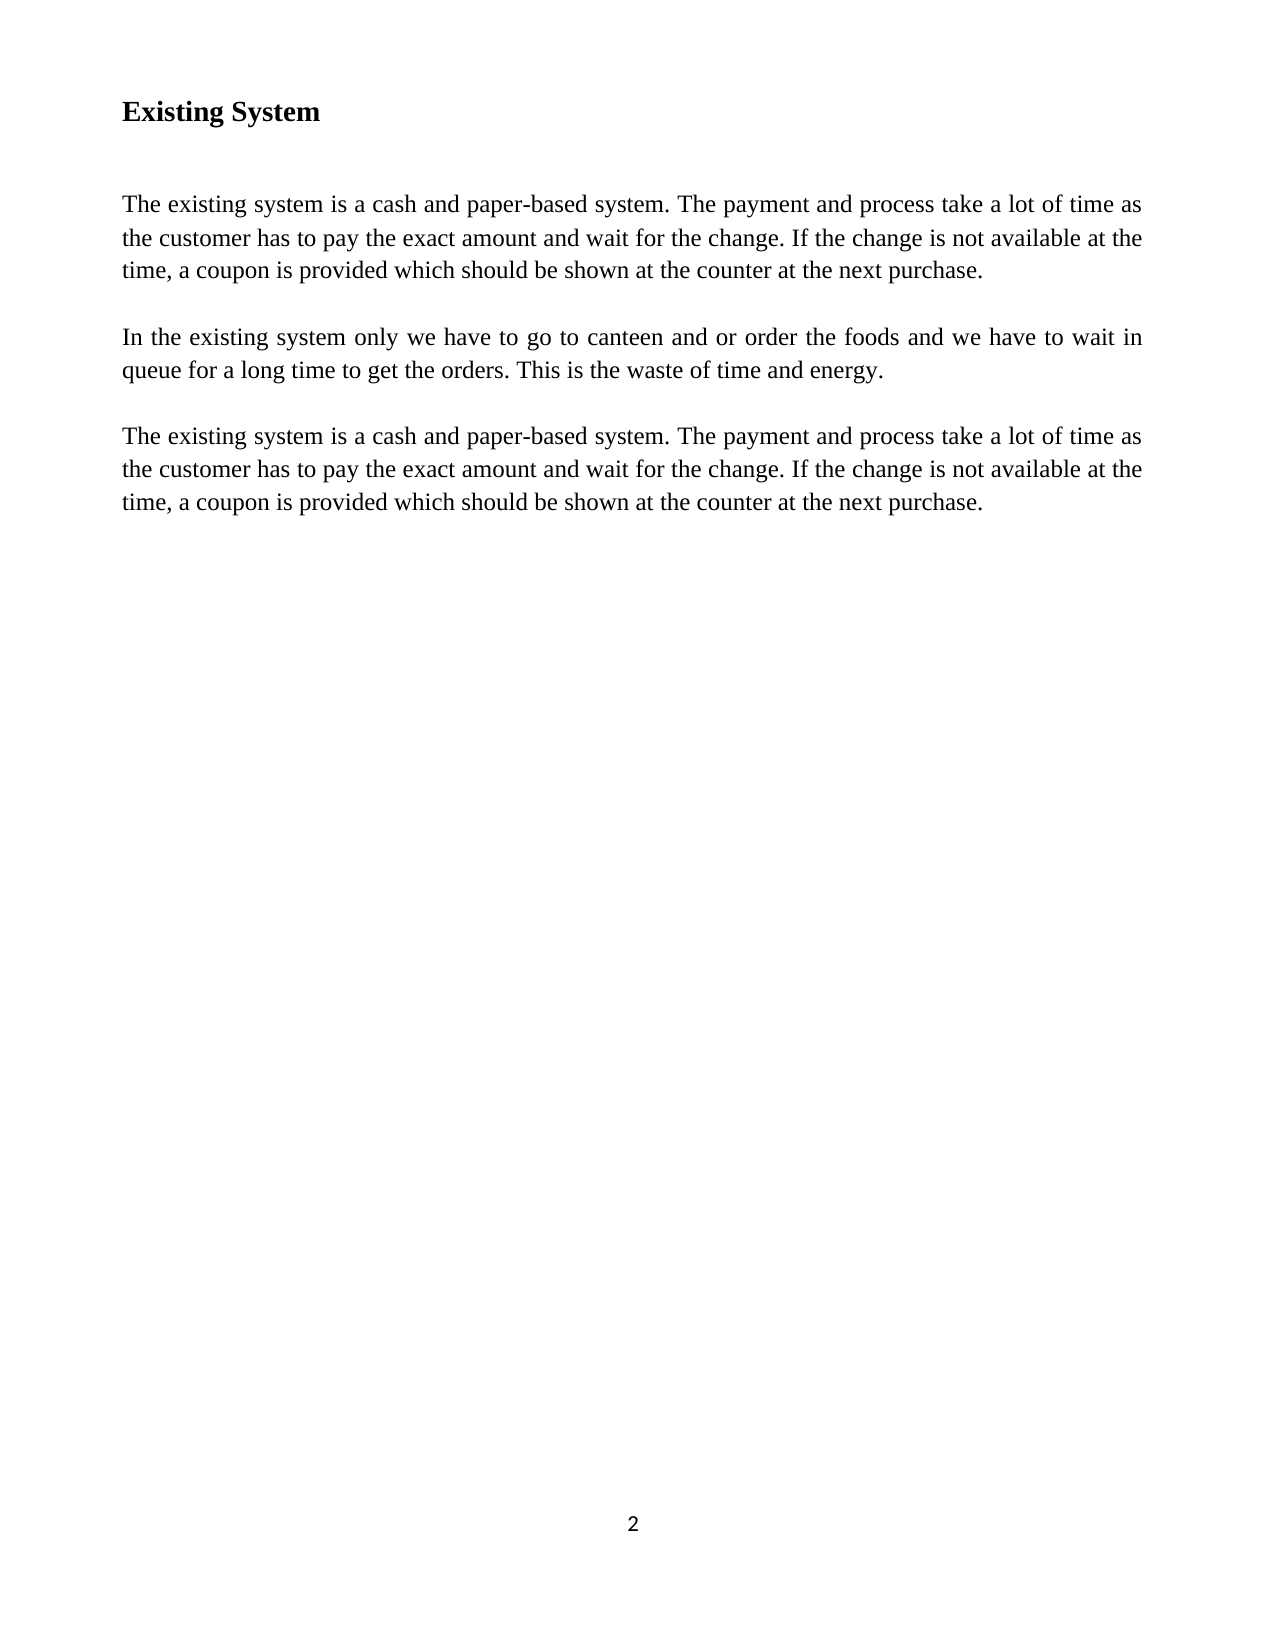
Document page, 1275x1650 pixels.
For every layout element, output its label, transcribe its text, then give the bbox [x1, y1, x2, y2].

text In the existing system only we have to go to canteen and or order the foods and we have to wait in queue for a long time to get the orders. This is the waste of time and energy. [122, 322, 1144, 383]
text Existing System [122, 94, 1144, 127]
text The existing system is a cash and paper-based system. The payment and process take a lot of time as the customer has to pay the exact amount and wait for the change. If the change is not available at the time, a coupon is provided which should be shown at the counter at the next purchase. [122, 189, 1144, 284]
text The existing system is a cash and paper-based system. The payment and process take a lot of time as the customer has to pay the exact amount and wait for the change. If the change is not available at the time, a coupon is provided which should be shown at the counter at the next purchase. [122, 421, 1144, 516]
